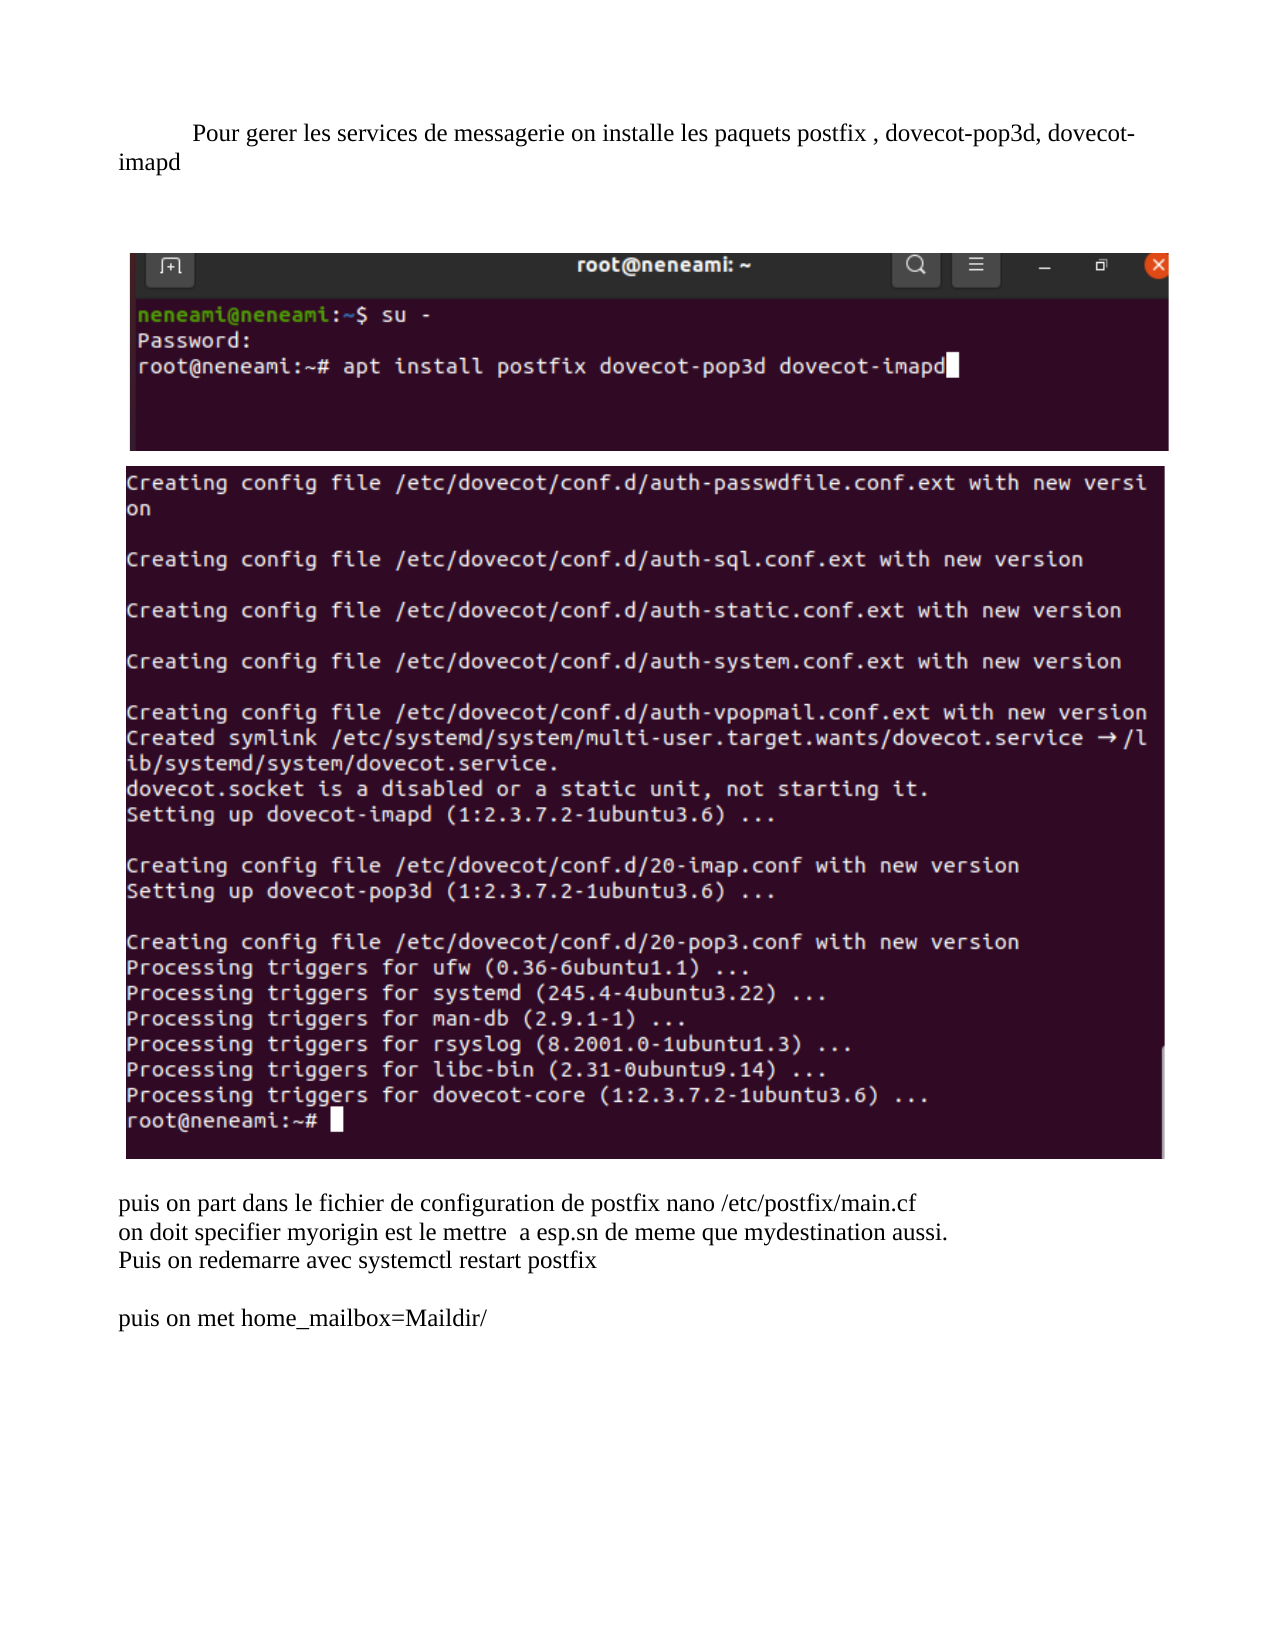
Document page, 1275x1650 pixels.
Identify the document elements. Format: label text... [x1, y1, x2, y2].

text on doit specifier myorigin est le mettre a esp.sn de meme que mydestination aussi. [118, 1217, 1157, 1245]
picture [129, 253, 1169, 451]
text Pour gerer les services de messagerie on installe les paquets postfix , dovecot-pop3d, dovecot-imapd [118, 118, 1157, 176]
picture [126, 466, 1165, 1159]
text puis on part dans le fichier de configuration de postfix nano /etc/postfix/main.cf [118, 1188, 1157, 1217]
text puis on met home_mailbox=Maildir/ [118, 1303, 1157, 1332]
text Puis on redemarre avec systemctl restart postfix [118, 1245, 1157, 1274]
